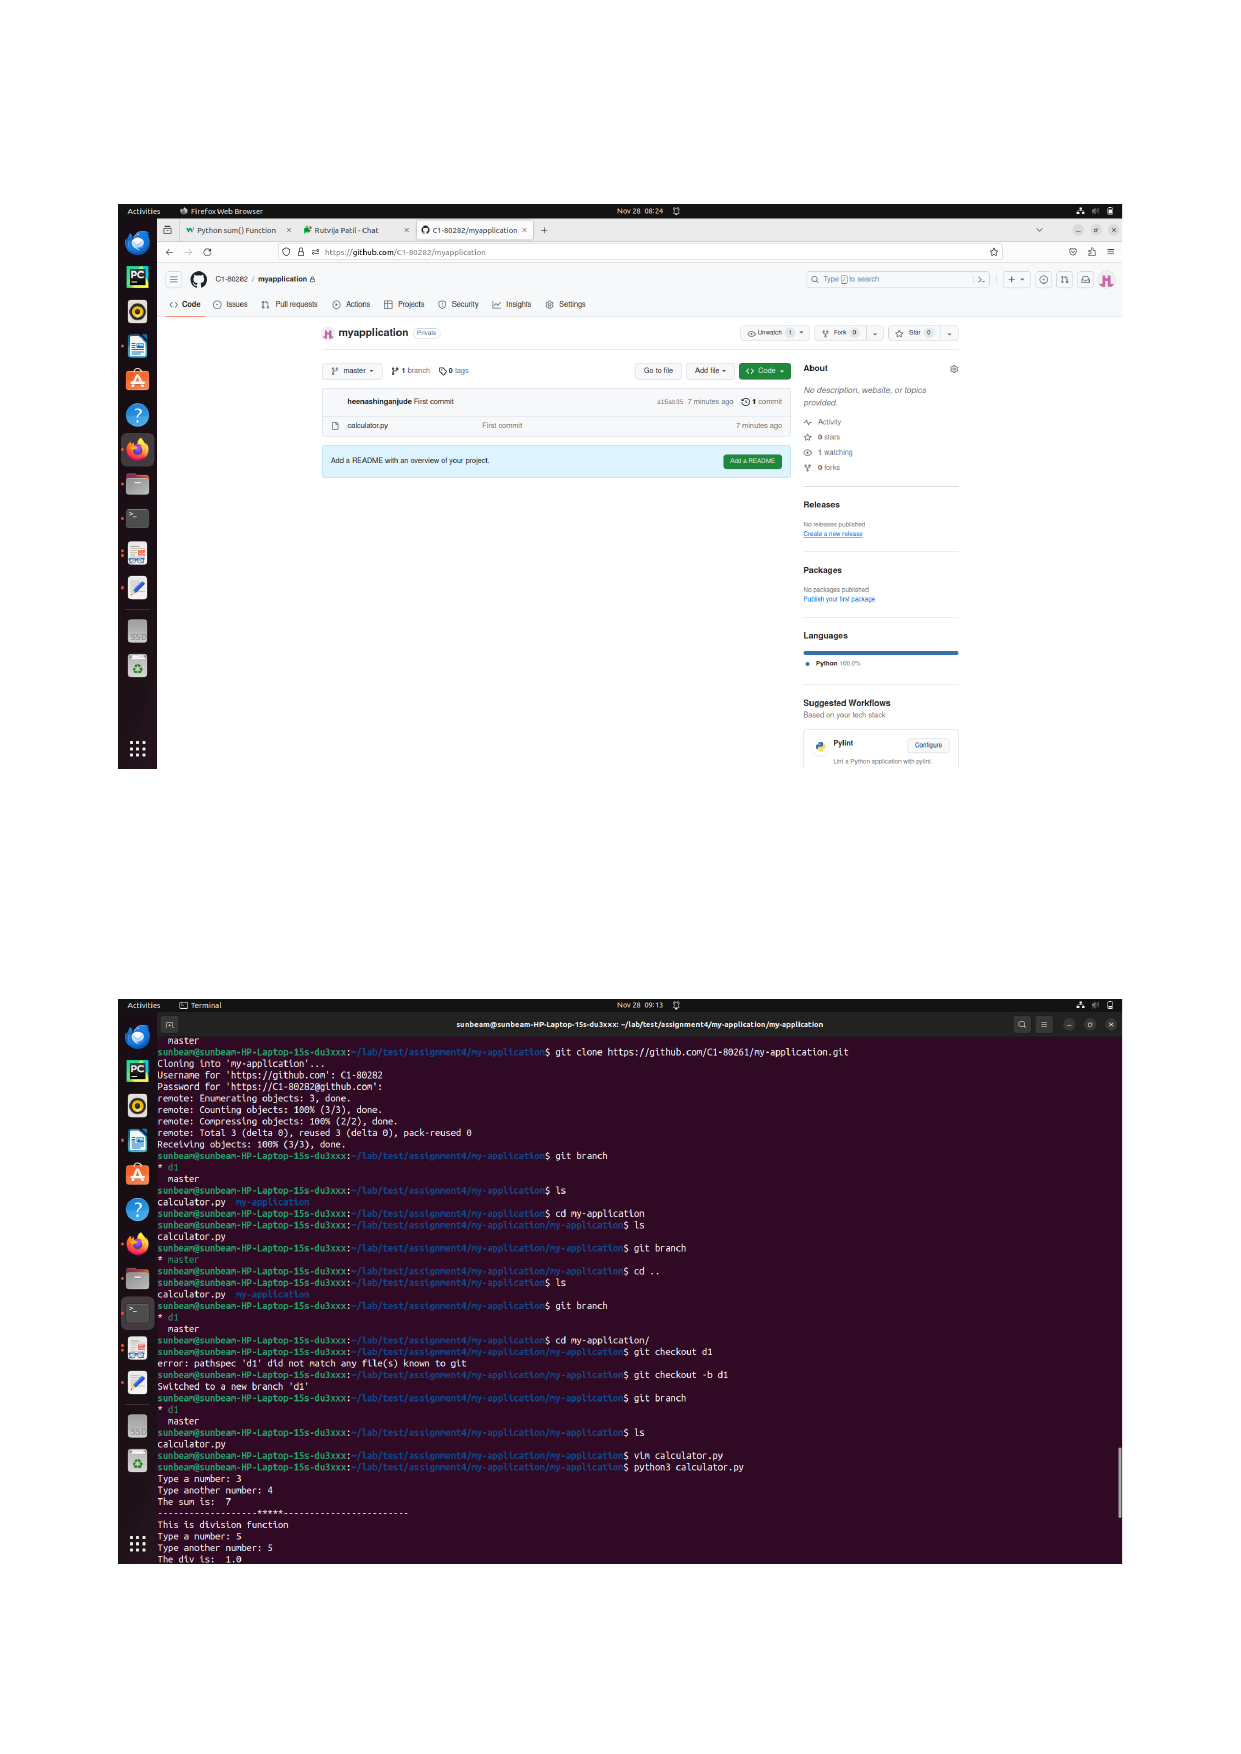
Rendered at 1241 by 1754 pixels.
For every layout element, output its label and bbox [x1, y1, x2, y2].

picture [118, 204, 1123, 769]
picture [118, 999, 1123, 1564]
